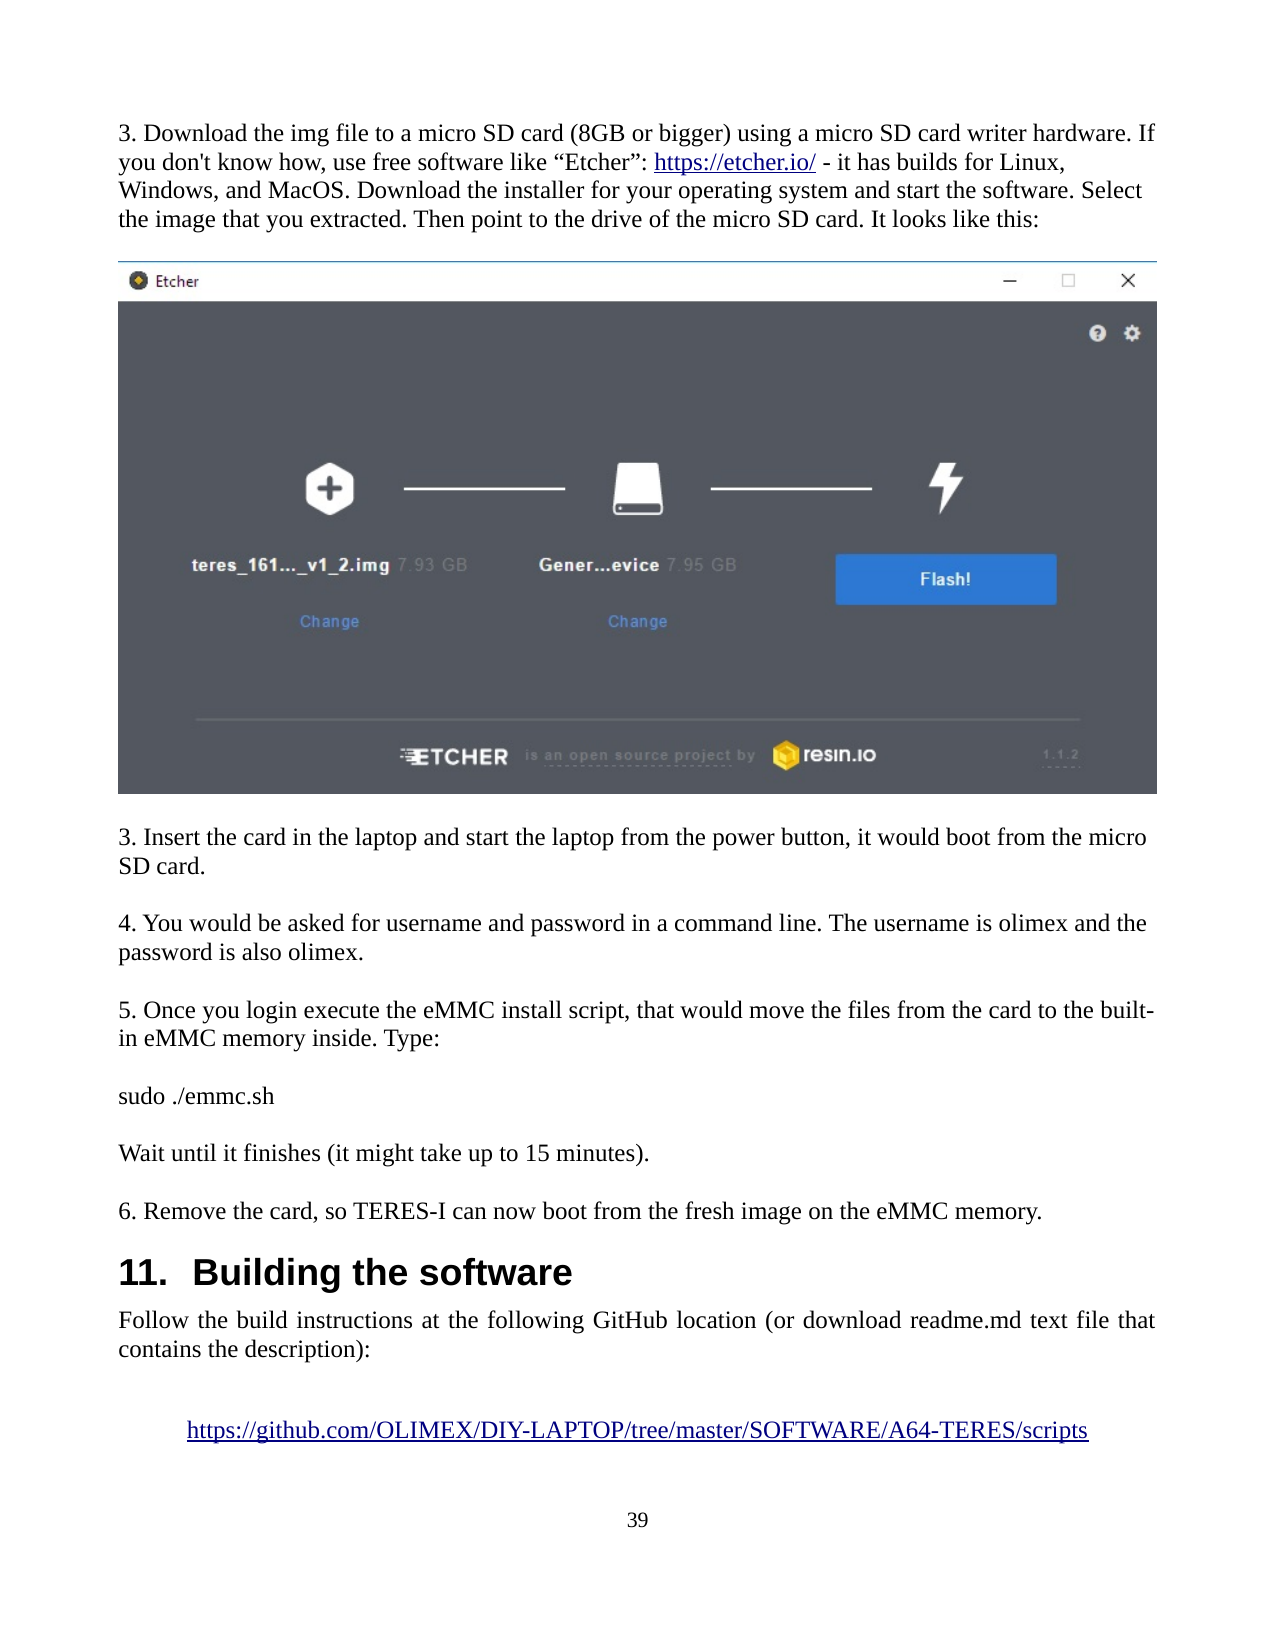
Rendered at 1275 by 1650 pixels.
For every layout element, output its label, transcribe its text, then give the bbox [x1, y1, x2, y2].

picture [118, 261, 1157, 794]
text 6. Remove the card, so TERES-I can now boot from the fresh image on the eMMC memory. [118, 1196, 1157, 1225]
text https://github.com/OLIMEX/DIY-LAPTOP/tree/master/SOFTWARE/A64-TERES/scripts [118, 1415, 1157, 1444]
text 3. Download the img file to a micro SD card (8GB or bigger) using a micro SD card writer hardware. If you don't know how, use free software like “Etcher”: https://etcher.io/ - it has builds for Linux, Windows, and MacOS. Download the installer for your operating system and start the software. Select the image that you extracted. Then point to the drive of the micro SD card. It looks like this: [118, 118, 1157, 233]
text Wait until it finishes (it might take up to 15 minutes). [118, 1138, 1157, 1167]
subtitle Building the software [118, 1250, 1157, 1293]
text 4. You would be asked for username and password in a command line. The username is olimex and the password is also olimex. [118, 908, 1157, 966]
text Follow the build instructions at the following GitHub location (or download readme.md text file that contains the description): [118, 1305, 1157, 1363]
text sudo ./emmc.sh [118, 1081, 1157, 1110]
text 5. Once you login execute the eMMC install script, that would move the files from the card to the built-in eMMC memory inside. Type: [118, 995, 1157, 1052]
text 3. Insert the card in the laptop and start the laptop from the power button, it would boot from the micro SD card. [118, 822, 1157, 880]
